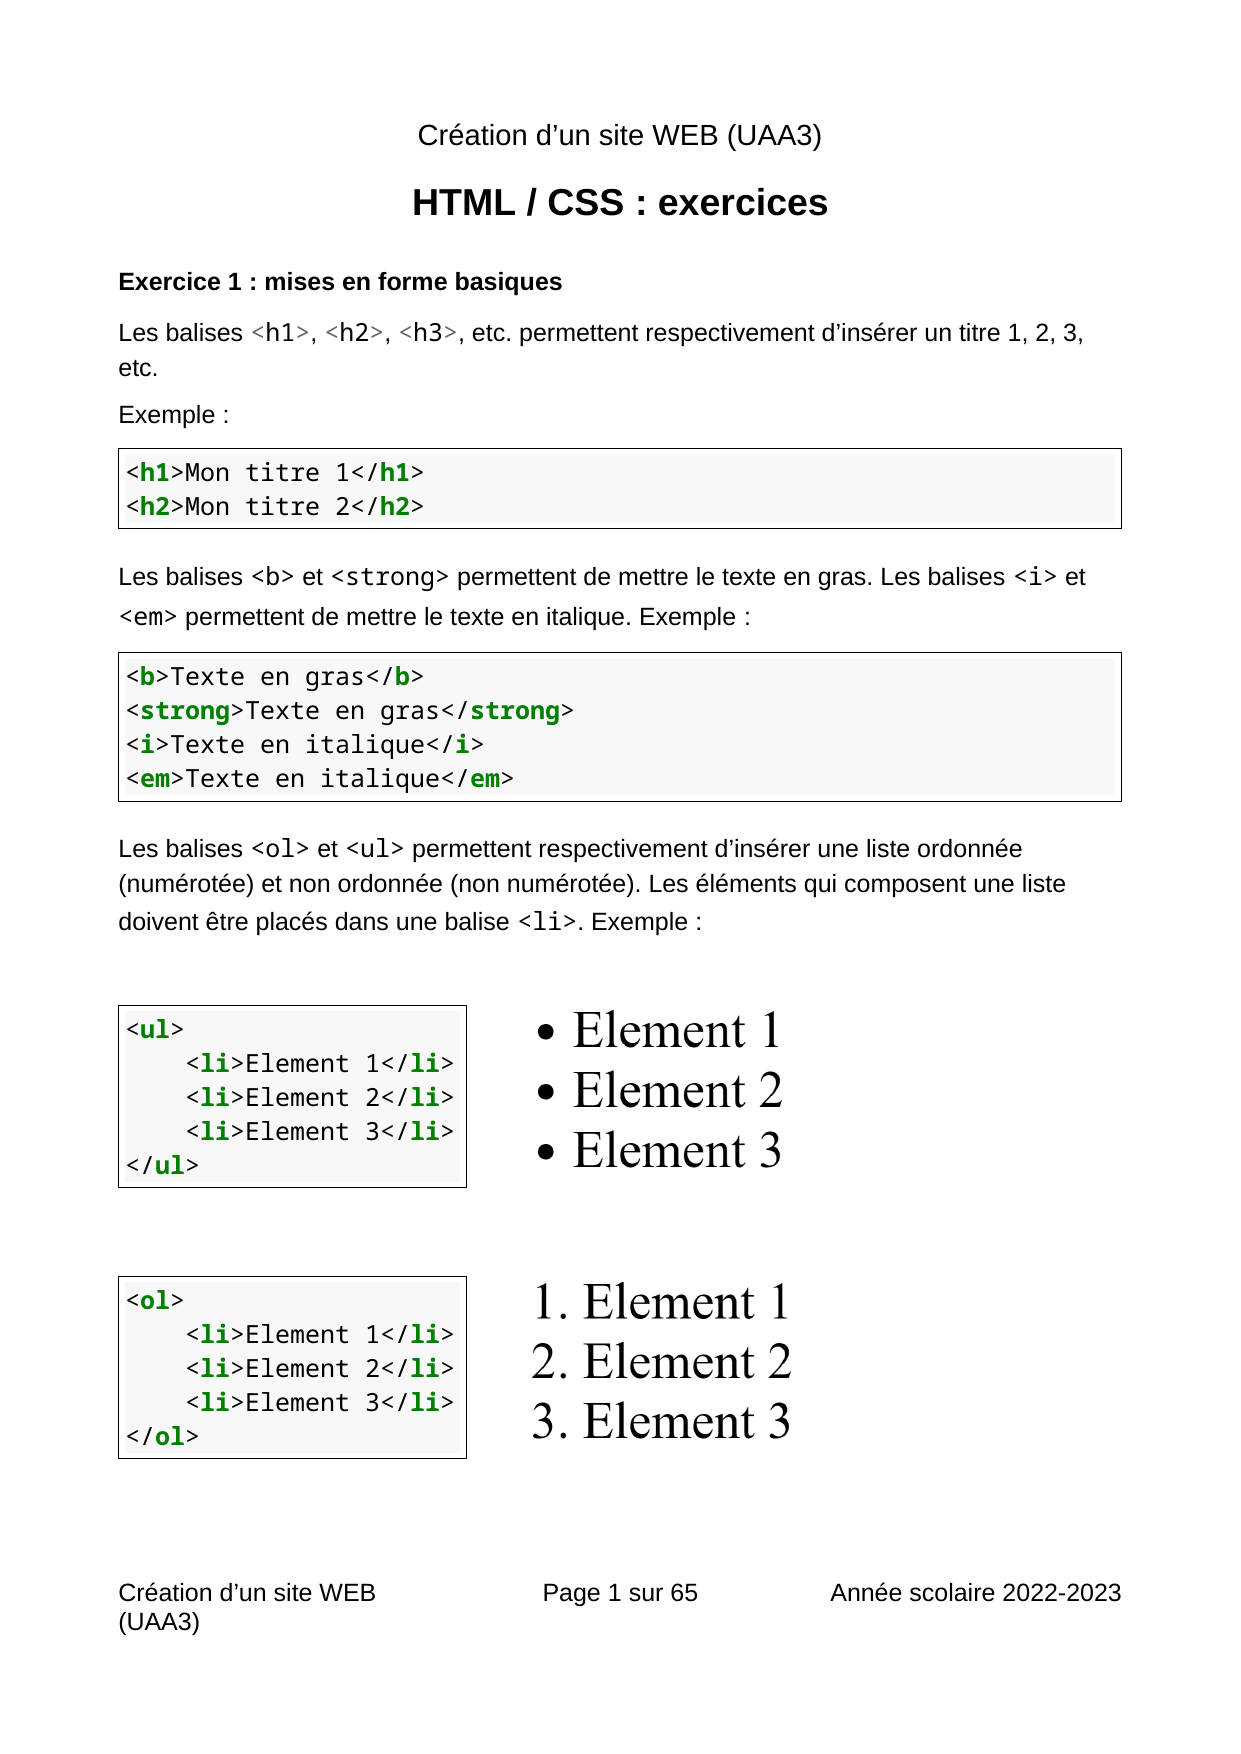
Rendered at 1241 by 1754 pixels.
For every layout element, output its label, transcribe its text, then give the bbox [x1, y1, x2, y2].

table_header <ul> <li>Element 1</li> <li>Element 2</li> <li>Element 3</li> </ul> [119, 1006, 466, 1187]
subtitle HTML / CSS : exercices [118, 180, 1122, 223]
text Exemple : [118, 400, 1122, 429]
table_header <b>Texte en gras</b> <strong>Texte en gras</strong> <i>Texte en italique</i> <em>Texte en italique</em> [119, 653, 1121, 801]
table_header <h1>Mon titre 1</h1> <h2>Mon titre 2</h2> [119, 449, 1121, 528]
subtitle Création d’un site WEB (UAA3) [118, 118, 1122, 152]
picture [529, 1001, 785, 1172]
table_header <ol> <li>Element 1</li> <li>Element 2</li> <li>Element 3</li> </ol> [119, 1277, 466, 1458]
text Les balises <b> et <strong> permettent de mettre le texte en gras. Les balises <i> et <em> permettent de mettre le texte en italique. Exemple : [118, 559, 1122, 632]
picture [526, 1270, 800, 1448]
list Exercice 1 : mises en forme basiques [118, 267, 1122, 295]
text Les balises <h1>, <h2>, <h3>, etc. permettent respectivement d’insérer un titre 1, 2, 3, etc. [118, 314, 1122, 381]
text Les balises <ol> et <ul> permettent respectivement d’insérer une liste ordonnée (numérotée) et non ordonnée (non numérotée). Les éléments qui composent une liste doivent être placés dans une balise <li>. Exemple : [118, 831, 1122, 937]
